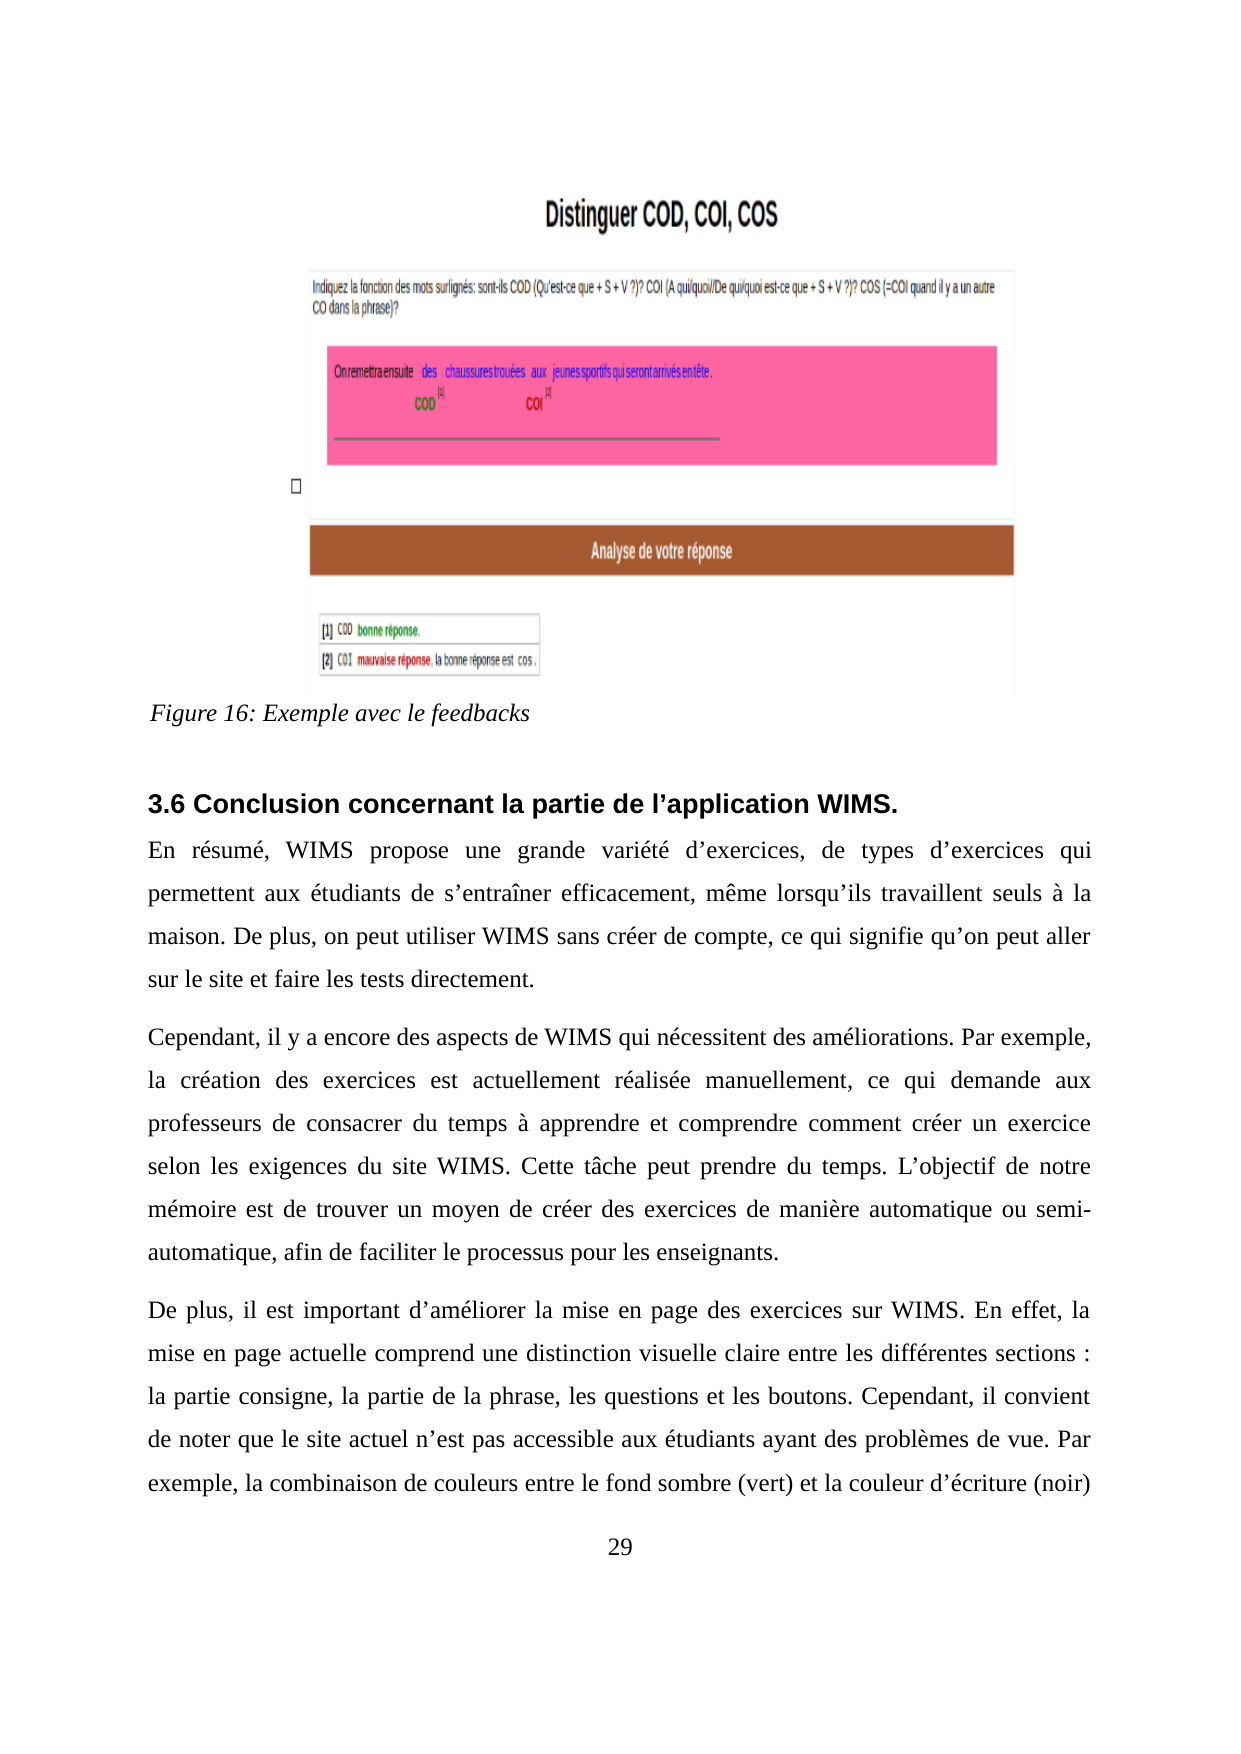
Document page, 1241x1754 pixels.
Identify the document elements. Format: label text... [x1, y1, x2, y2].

text Figure 16: Exemple avec le feedbacks [150, 151, 1142, 727]
text De plus, il est important d’améliorer la mise en page des exercices sur WIMS. En effet, la mise en page actuelle comprend une distinction visuelle claire entre les différentes sections : la partie consigne, la partie de la phrase, les questions et les boutons. Cependant, il convient de noter que le site actuel n’est pas accessible aux étudiants ayant des problèmes de vue. Par exemple, la combinaison de couleurs entre le fond sombre (vert) et la couleur d’écriture (noir) [148, 1295, 1092, 1496]
text En résumé, WIMS propose une grande variété d’exercices, de types d’exercices qui permettent aux étudiants de s’entraîner efficacement, même lorsqu’ils travaillent seuls à la maison. De plus, on peut utiliser WIMS sans créer de compte, ce qui signifie qu’on peut aller sur le site et faire les tests directement. [148, 835, 1092, 993]
text Cependant, il y a encore des aspects de WIMS qui nécessitent des améliorations. Par exemple, la création des exercices est actuellement réalisée manuellement, ce qui demande aux professeurs de consacrer du temps à apprendre et comprendre comment créer un exercice selon les exigences du site WIMS. Cette tâche peut prendre du temps. L’objectif de notre mémoire est de trouver un moyen de créer des exercices de manière automatique ou semi-automatique, afin de faciliter le processus pour les enseignants. [148, 1022, 1092, 1266]
picture [250, 169, 1035, 698]
subtitle 3.6 Conclusion concernant la partie de l’application WIMS. [148, 138, 1142, 819]
